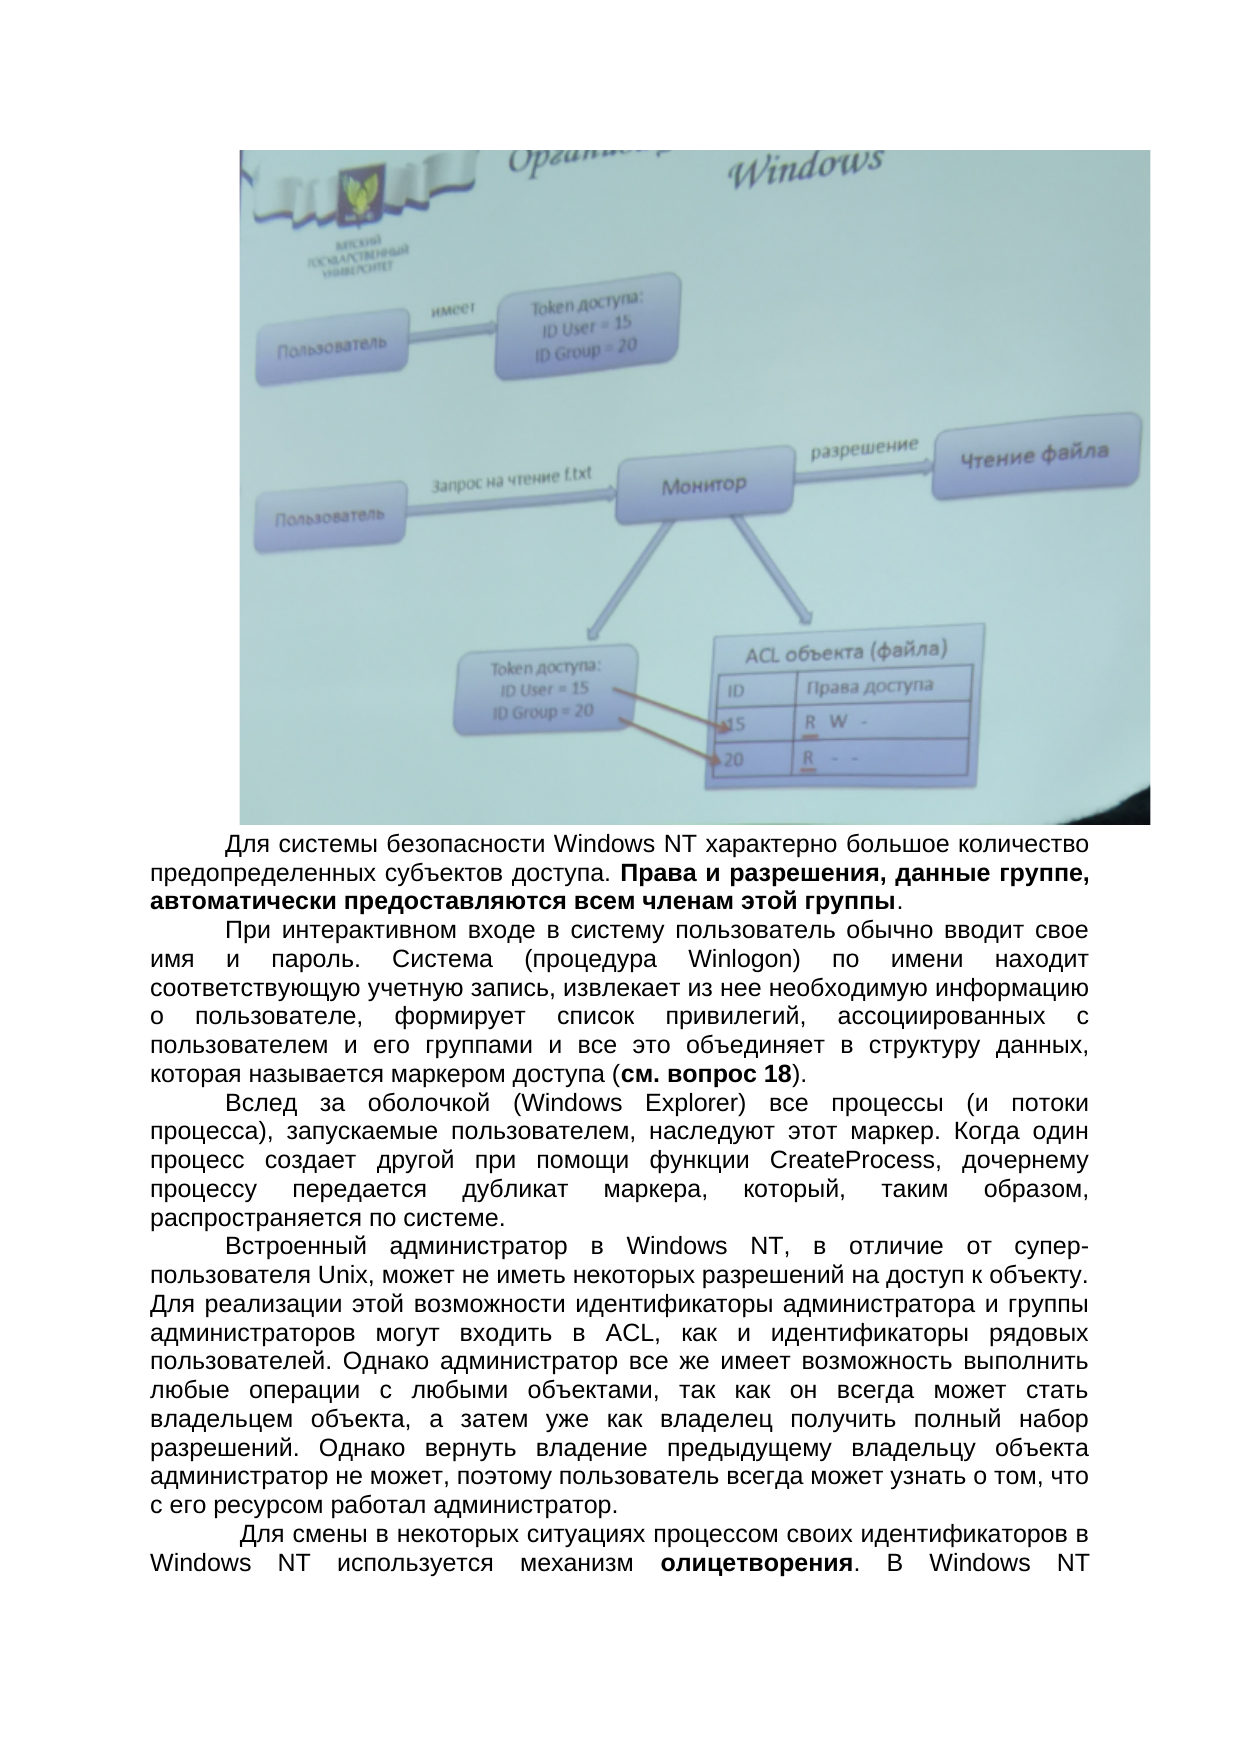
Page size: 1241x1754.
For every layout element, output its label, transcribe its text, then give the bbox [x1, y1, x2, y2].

text Для смены в некоторых ситуациях процессом своих идентификаторов в Windows NT используется механизм олицетворения. В Windows NT [150, 1519, 1090, 1576]
text Встроенный администратор в Windows NT, в отличие от супер-пользователя Unix, может не иметь некоторых разрешений на доступ к объекту. Для реализации этой возможности идентификаторы администратора и группы администраторов могут входить в ACL, как и идентификаторы рядовых пользователей. Однако администратор все же имеет возможность выполнить любые операции с любыми объектами, так как он всегда может стать владельцем объекта, а затем уже как владелец получить полный набор разрешений. Однако вернуть владение предыдущему владельцу объекта администратор не может, поэтому пользователь всегда может узнать о том, что с его ресурсом работал администратор. [150, 1231, 1090, 1519]
text Для системы безопасности Windows NT характерно большое количество предопределенных субъектов доступа. Права и разрешения, данные группе, автоматически предоставляются всем членам этой группы. [150, 829, 1090, 915]
text При интерактивном входе в систему пользователь обычно вводит свое имя и пароль. Система (процедура Winlogon) по имени находит соответствующую учетную запись, извлекает из нее необходимую информацию о пользователе, формирует список привилегий, ассоциированных с пользователем и его группами и все это объединяет в структуру данных, которая называется маркером доступа (см. вопрос 18). [150, 915, 1090, 1088]
picture [239, 150, 1151, 825]
text Вслед за оболочкой (Windows Explorer) все процессы (и потоки процесса), запускаемые пользователем, наследуют этот маркер. Когда один процесс создает другой при помощи функции CreateProcess, дочернему процессу передается дубликат маркера, который, таким образом, распространяется по системе. [150, 1088, 1090, 1231]
